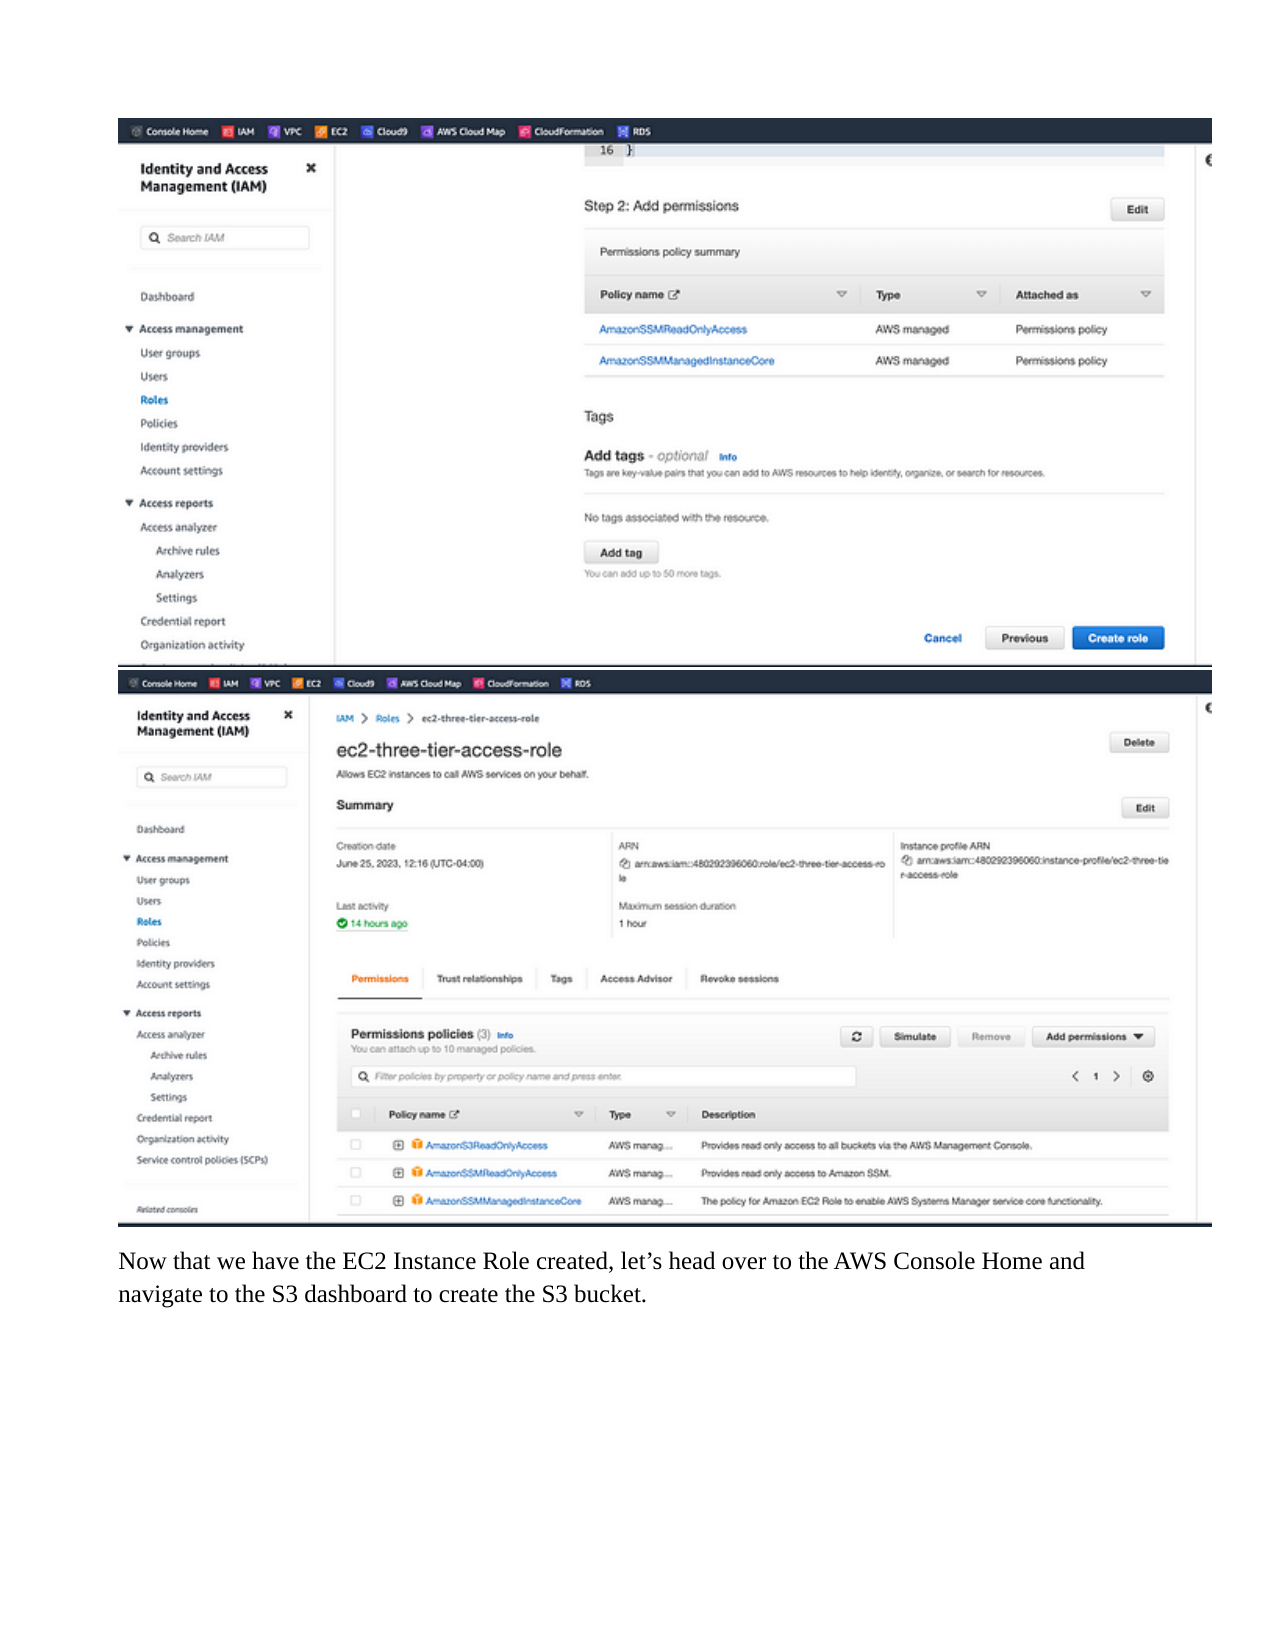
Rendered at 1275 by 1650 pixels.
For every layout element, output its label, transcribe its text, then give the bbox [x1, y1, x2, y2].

picture [118, 670, 1212, 1227]
picture [118, 118, 1212, 667]
text Now that we have the EC2 Instance Role created, let’s head over to the AWS Console Home and navigate to the S3 dashboard to create the S3 bucket. [118, 1246, 1157, 1308]
